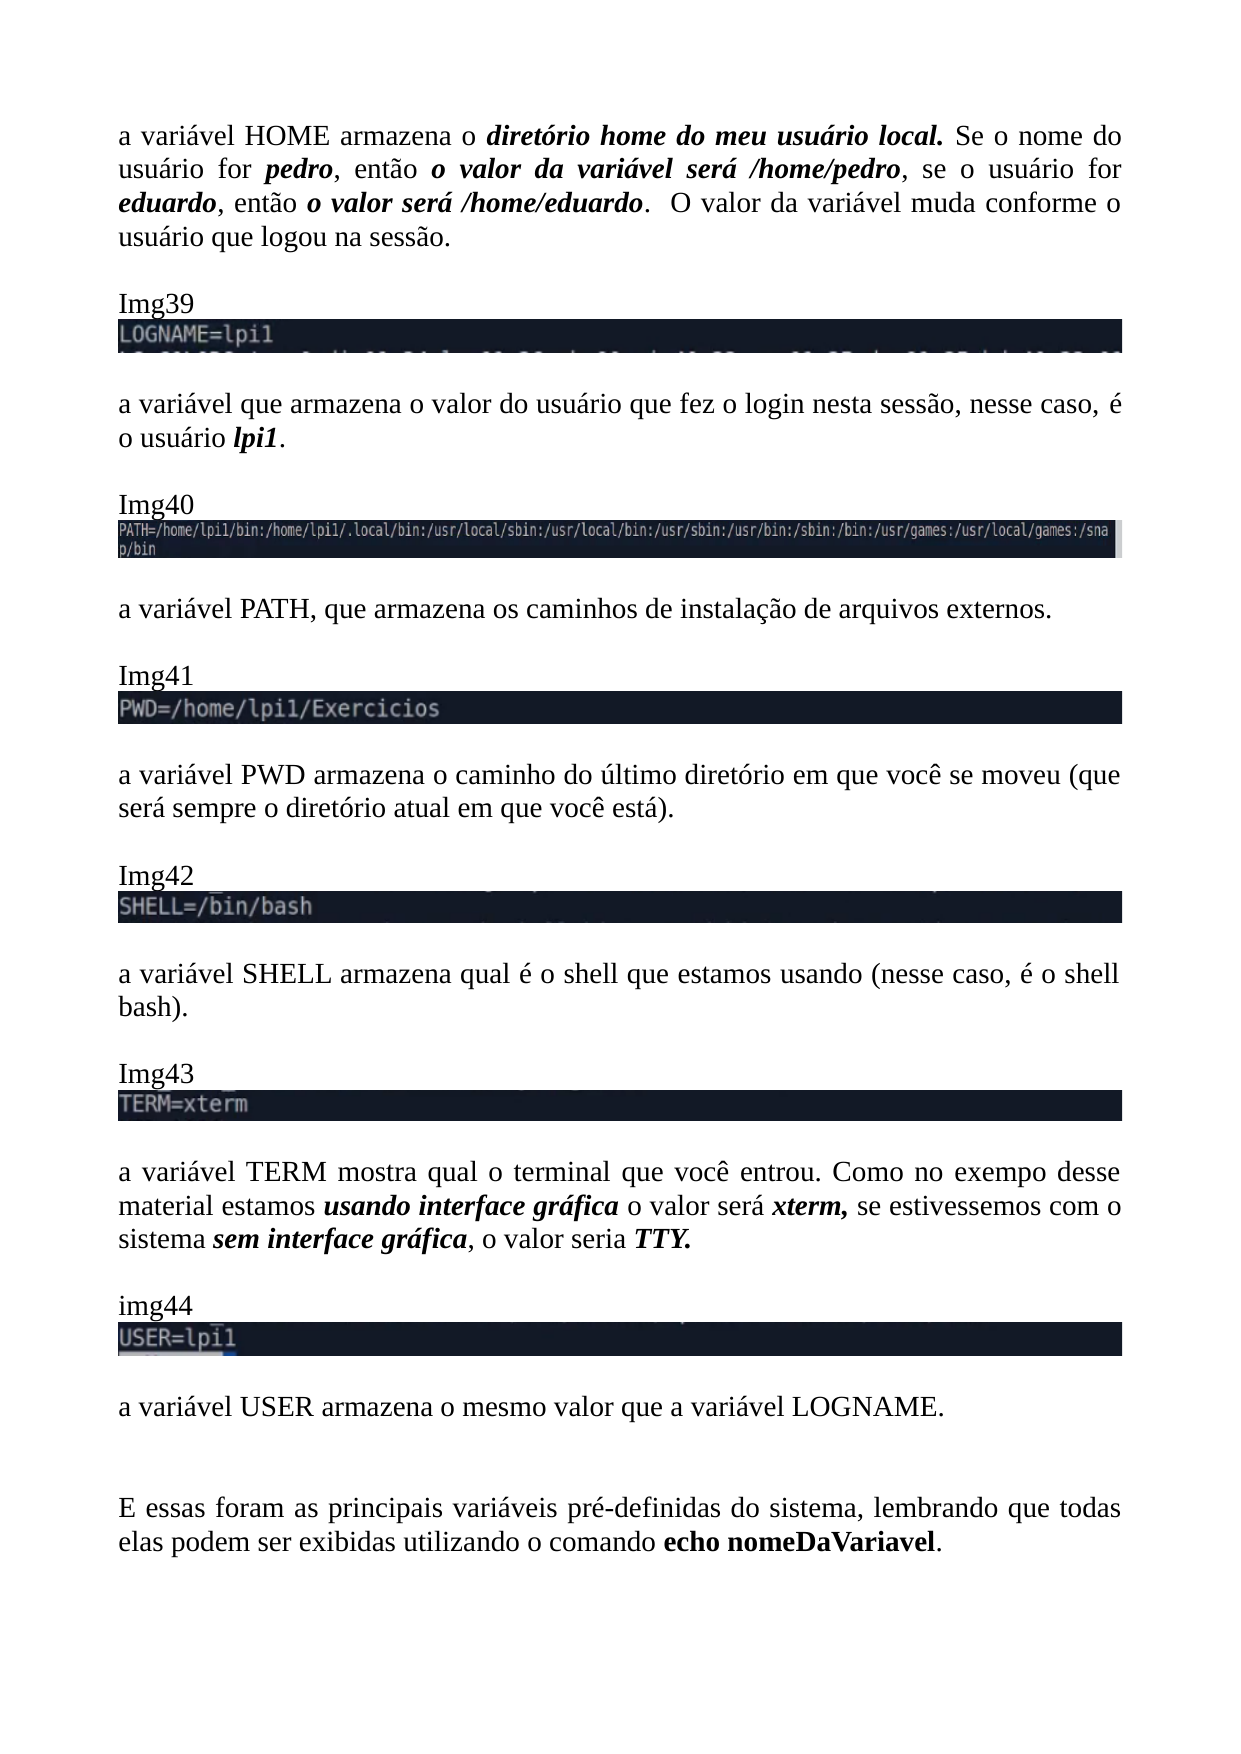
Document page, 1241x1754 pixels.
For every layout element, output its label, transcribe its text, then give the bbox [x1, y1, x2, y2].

picture [118, 520, 1123, 558]
picture [118, 319, 1123, 353]
text a variável SHELL armazena qual é o shell que estamos usando (nesse caso, é o shell bash). [118, 956, 1122, 1023]
text a variável USER armazena o mesmo valor que a variável LOGNAME. [118, 1389, 1122, 1423]
text E essas foram as principais variáveis pré-definidas do sistema, lembrando que todas elas podem ser exibidas utilizando o comando echo nomeDaVariavel. [118, 1490, 1122, 1557]
picture [118, 691, 1123, 724]
text Img42 [118, 858, 1122, 891]
picture [118, 1322, 1123, 1356]
text a variável HOME armazena o diretório home do meu usuário local. Se o nome do usuário for pedro, então o valor da variável será /home/pedro, se o usuário for eduardo, então o valor será /home/eduardo. O valor da variável muda conforme o usuário que logou na sessão. [118, 118, 1122, 252]
picture [118, 1090, 1123, 1121]
text Img39 [118, 286, 1122, 319]
text Img43 [118, 1056, 1122, 1090]
text a variável TERM mostra qual o terminal que você entrou. Como no exempo desse material estamos usando interface gráfica o valor será xterm, se estivessemos com o sistema sem interface gráfica, o valor seria TTY. [118, 1154, 1122, 1255]
text Img40 [118, 487, 1122, 520]
text Img41 [118, 658, 1122, 691]
picture [118, 891, 1123, 923]
text a variável que armazena o valor do usuário que fez o login nesta sessão, nesse caso, é o usuário lpi1. [118, 386, 1122, 453]
text a variável PWD armazena o caminho do último diretório em que você se moveu (que será sempre o diretório atual em que você está). [118, 757, 1122, 824]
text a variável PATH, que armazena os caminhos de instalação de arquivos externos. [118, 591, 1122, 624]
text img44 [118, 1288, 1122, 1322]
